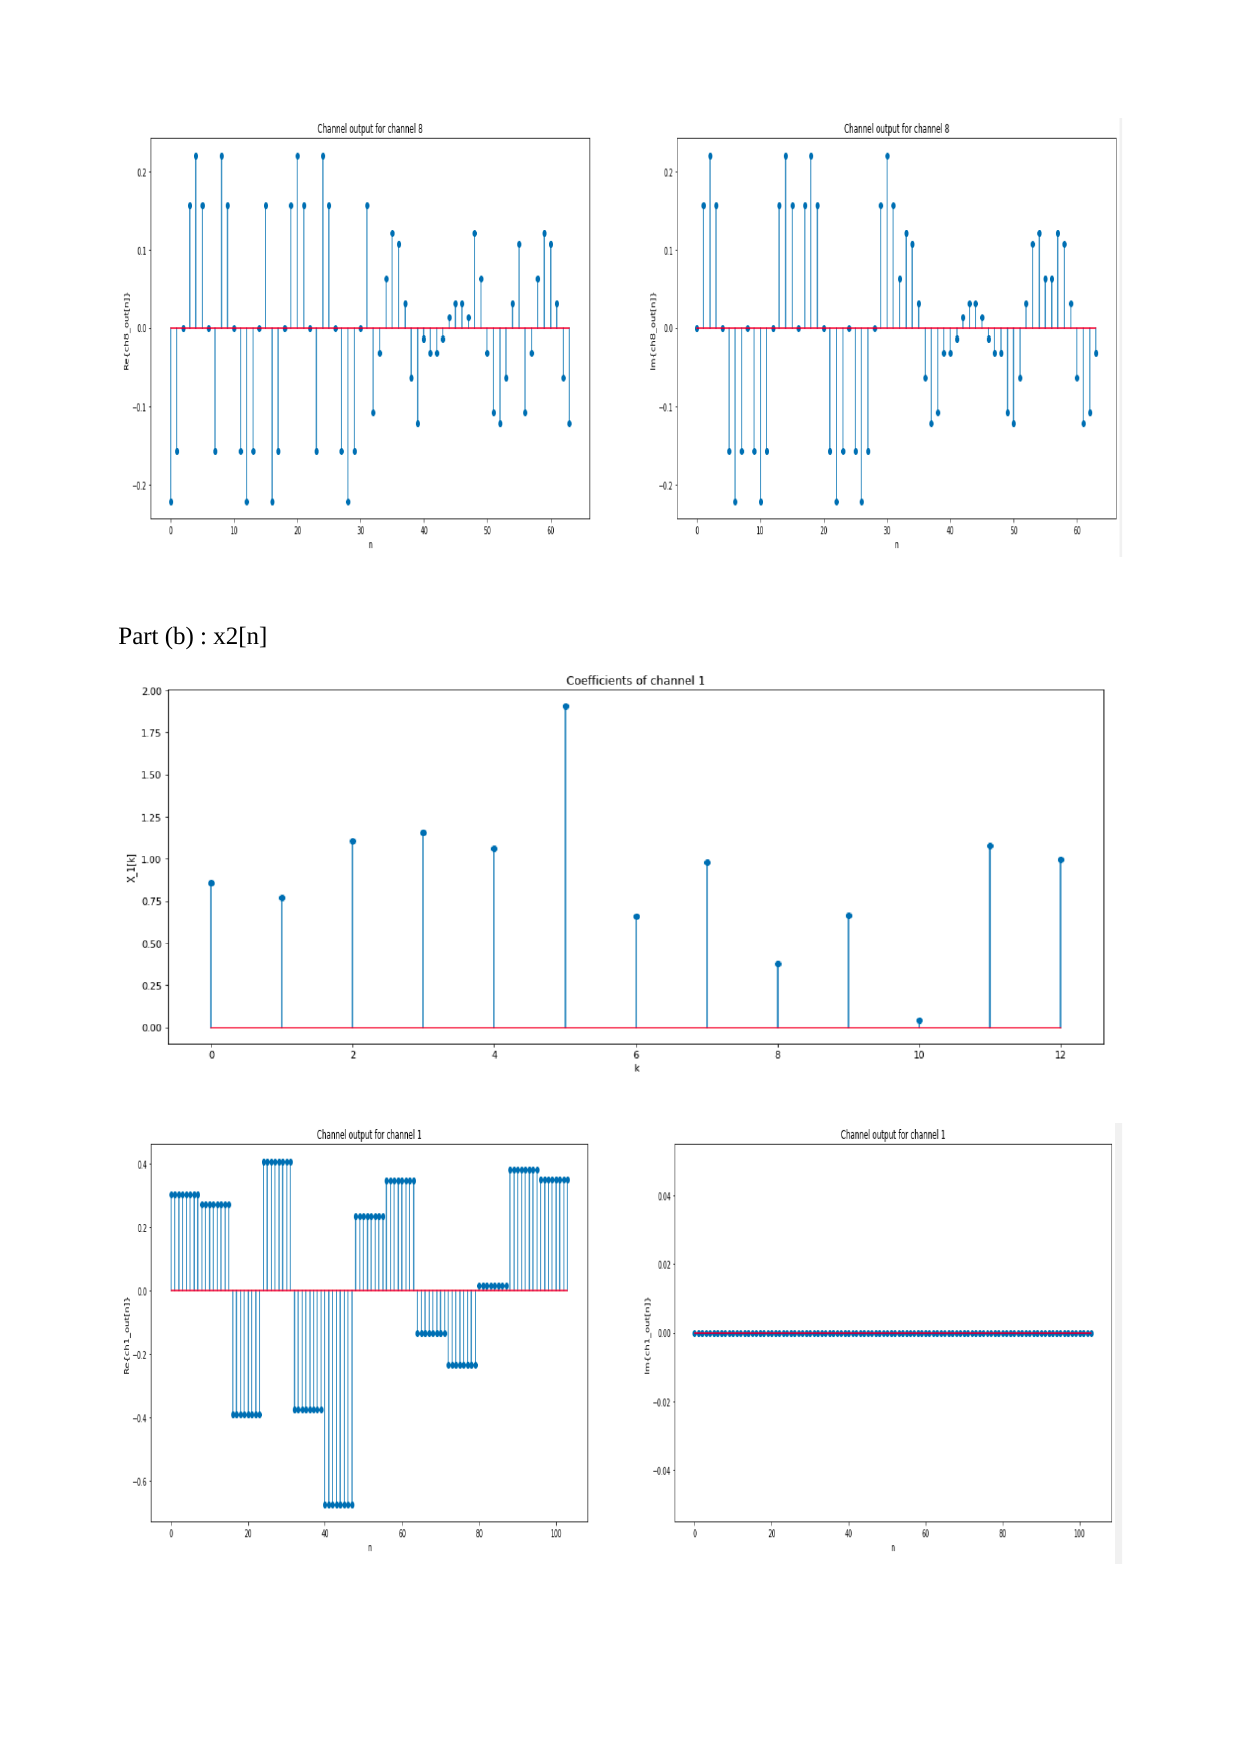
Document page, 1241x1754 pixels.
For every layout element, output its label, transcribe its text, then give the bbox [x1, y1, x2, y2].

text Part (b) : x2[n] [118, 621, 1122, 649]
picture [118, 667, 1123, 1077]
picture [118, 1123, 1123, 1564]
picture [118, 118, 1123, 557]
